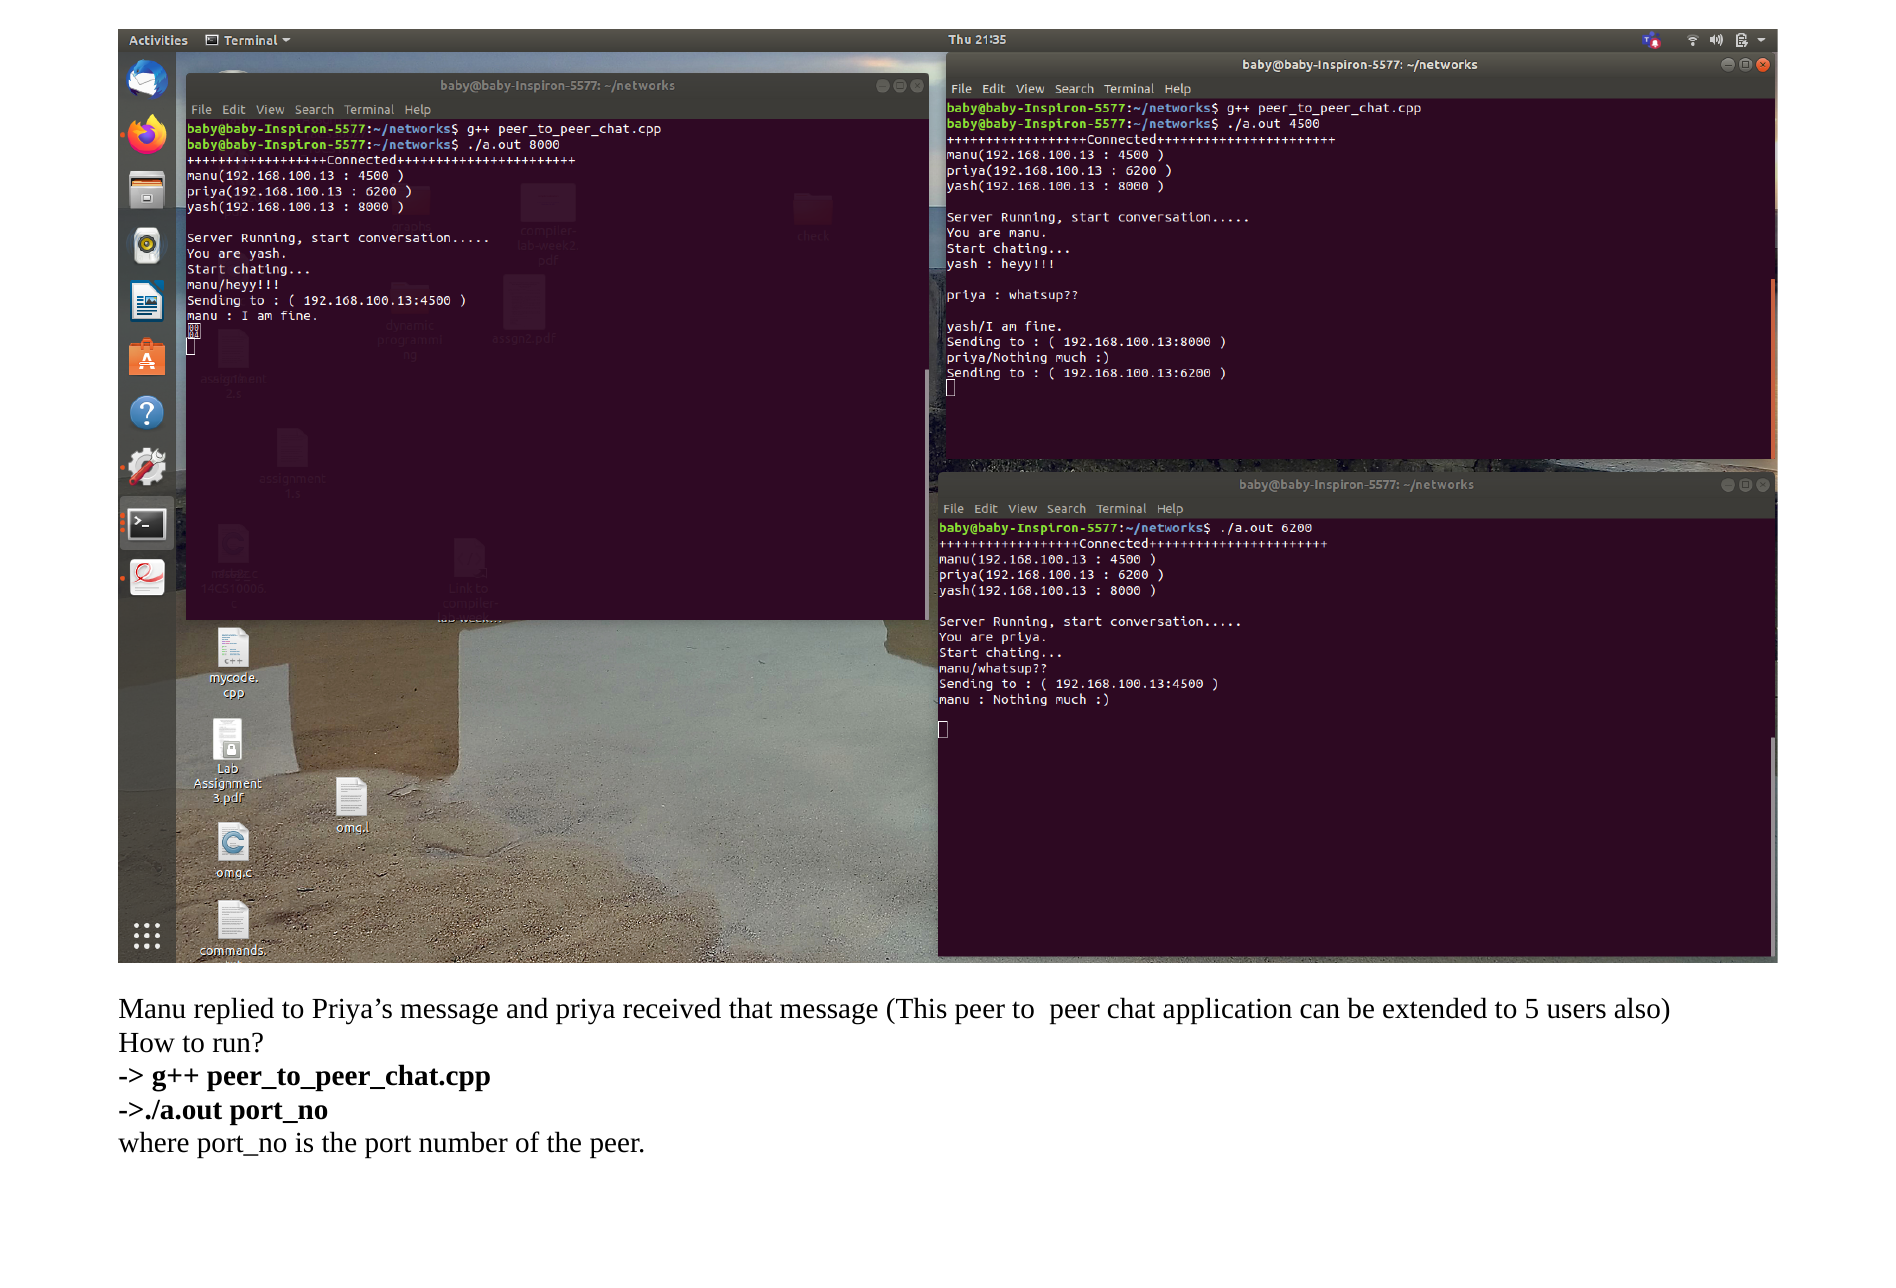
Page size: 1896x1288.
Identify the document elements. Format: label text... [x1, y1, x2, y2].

text -> g++ peer_to_peer_chat.cpp [118, 1058, 1777, 1092]
picture [118, 29, 1778, 963]
text ->./a.out port_no [118, 1092, 1777, 1125]
text Manu replied to Priya’s message and priya received that message (This peer to peer chat application can be extended to 5 users also) [118, 991, 1777, 1025]
text where port_no is the port number of the peer. [118, 1125, 1777, 1159]
text How to run? [118, 1025, 1777, 1058]
